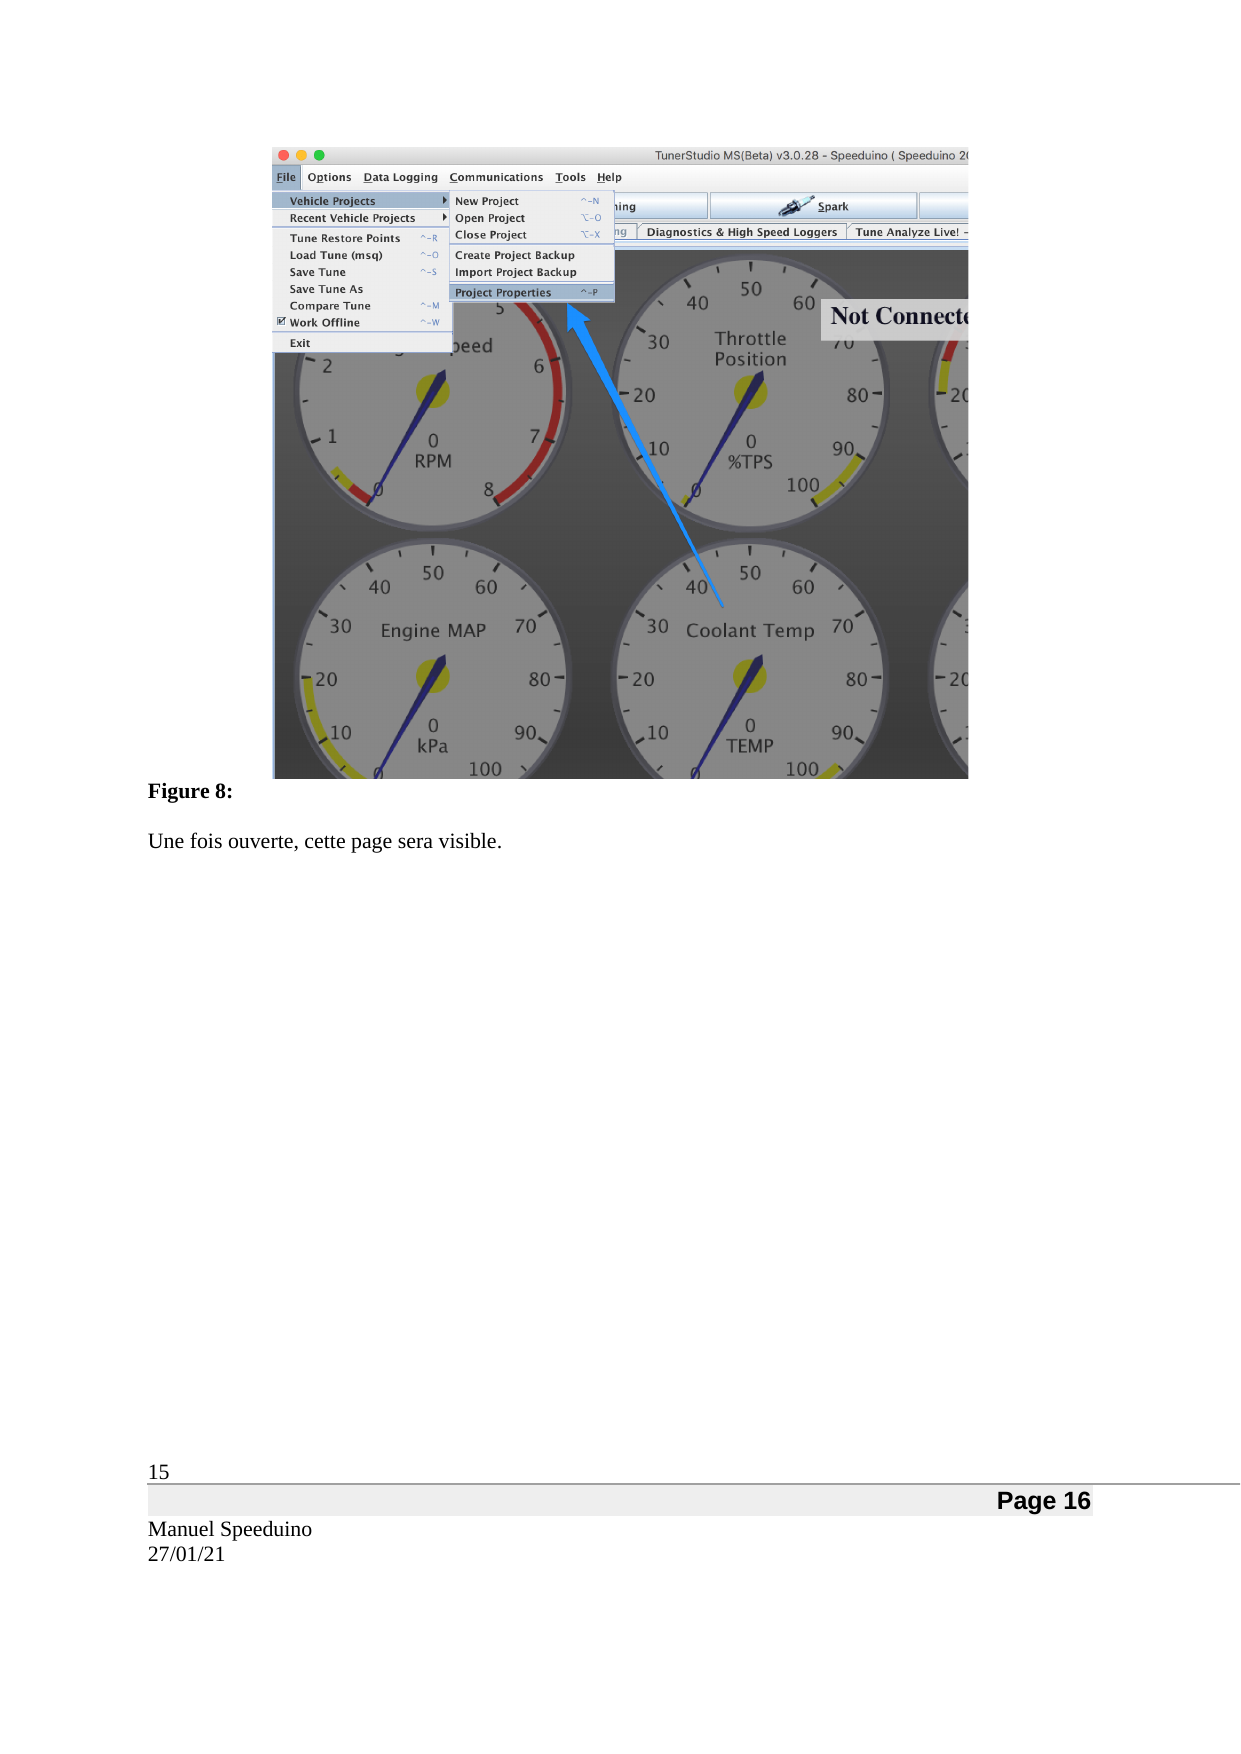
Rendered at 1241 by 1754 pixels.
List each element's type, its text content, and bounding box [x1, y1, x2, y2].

table_header Page 16 [148, 1485, 1093, 1516]
text Manuel Speeduino [148, 1516, 1093, 1541]
text Une fois ouverte, cette page sera visible. [148, 828, 1093, 854]
text 27/01/21 [148, 1541, 1093, 1567]
text 15 [148, 1459, 1093, 1483]
text Figure 8: TS_9.png [148, 778, 1093, 803]
